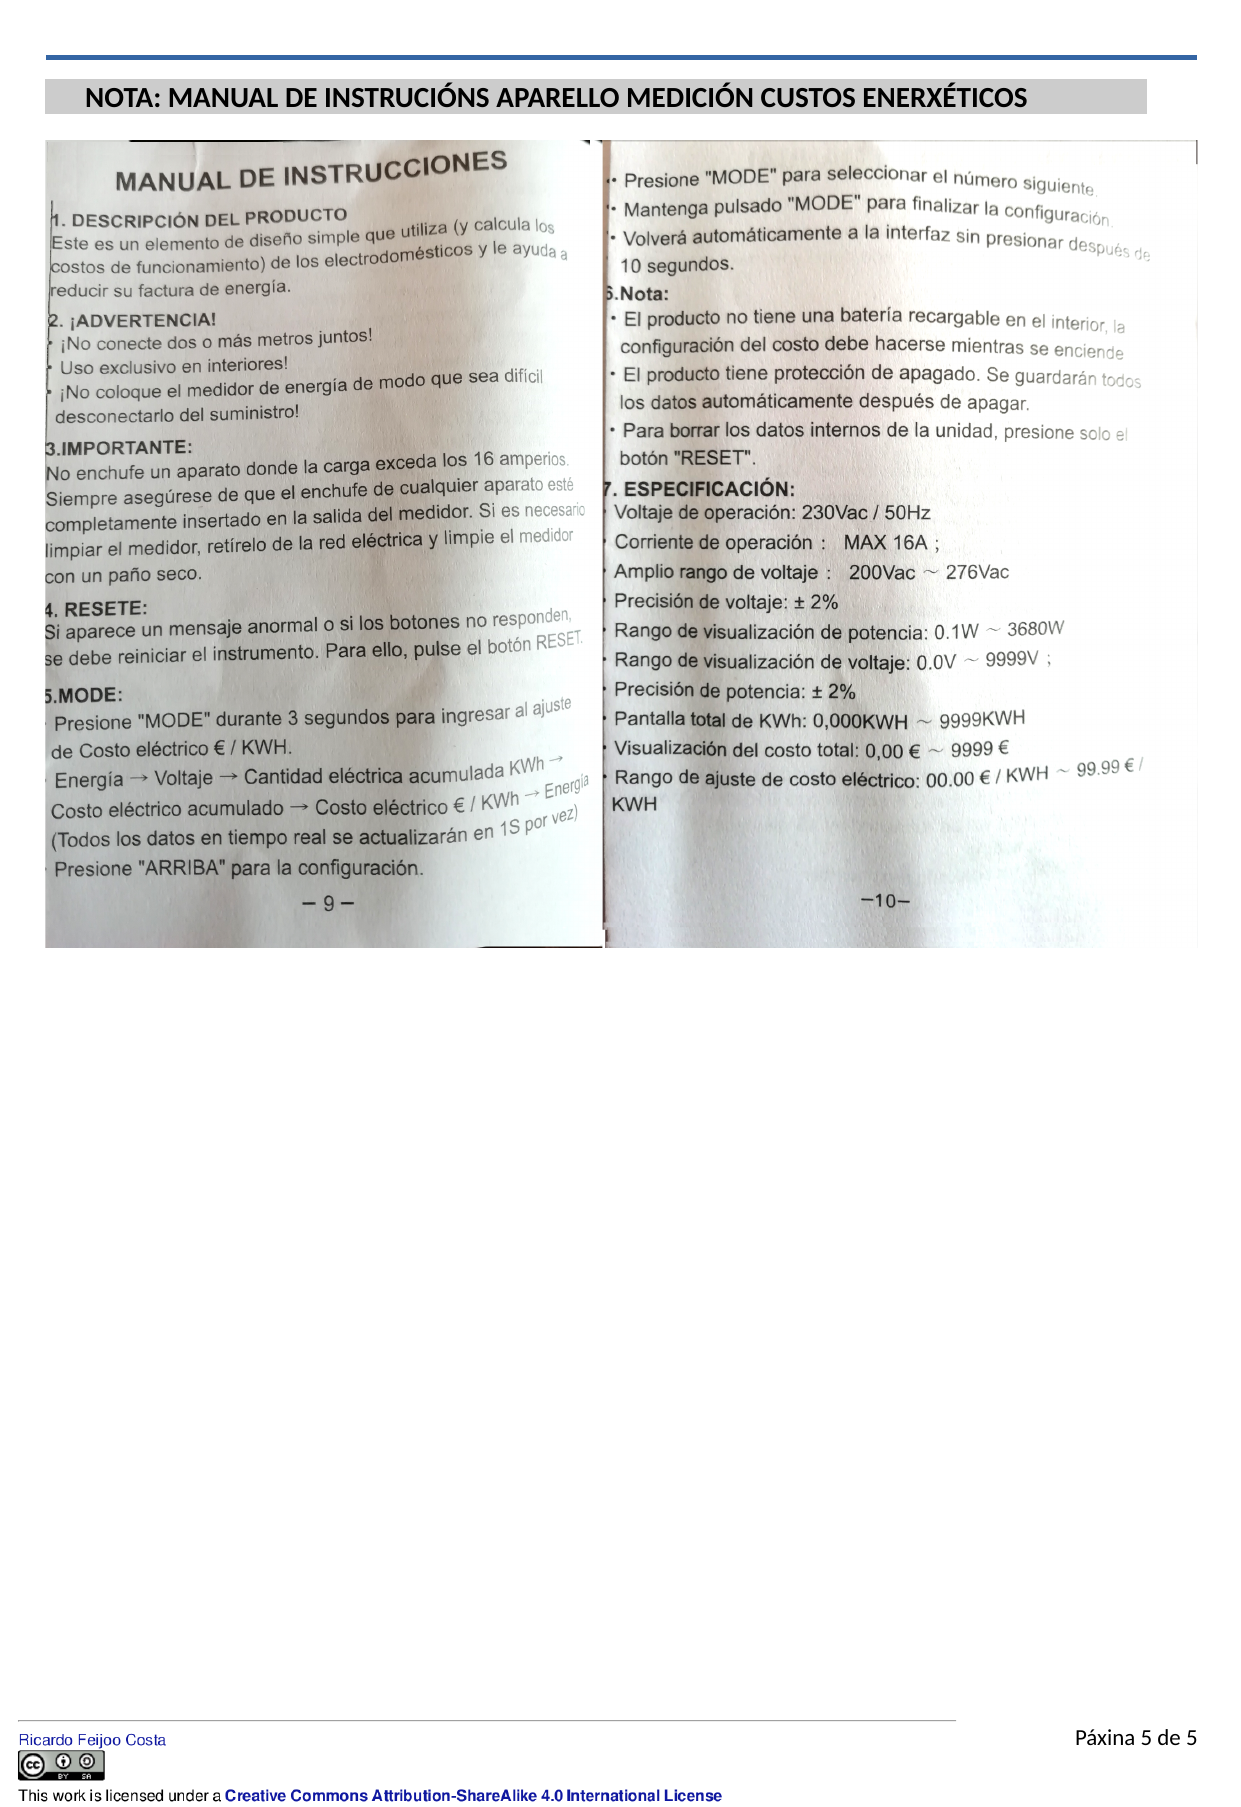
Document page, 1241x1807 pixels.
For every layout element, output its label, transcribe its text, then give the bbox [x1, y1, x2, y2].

text NOTA: MANUAL DE INSTRUCIÓNS APARELLO MEDICIÓN CUSTOS ENERXÉTICOS [45, 79, 1197, 114]
picture [8, 1715, 957, 1806]
picture [45, 140, 1198, 948]
